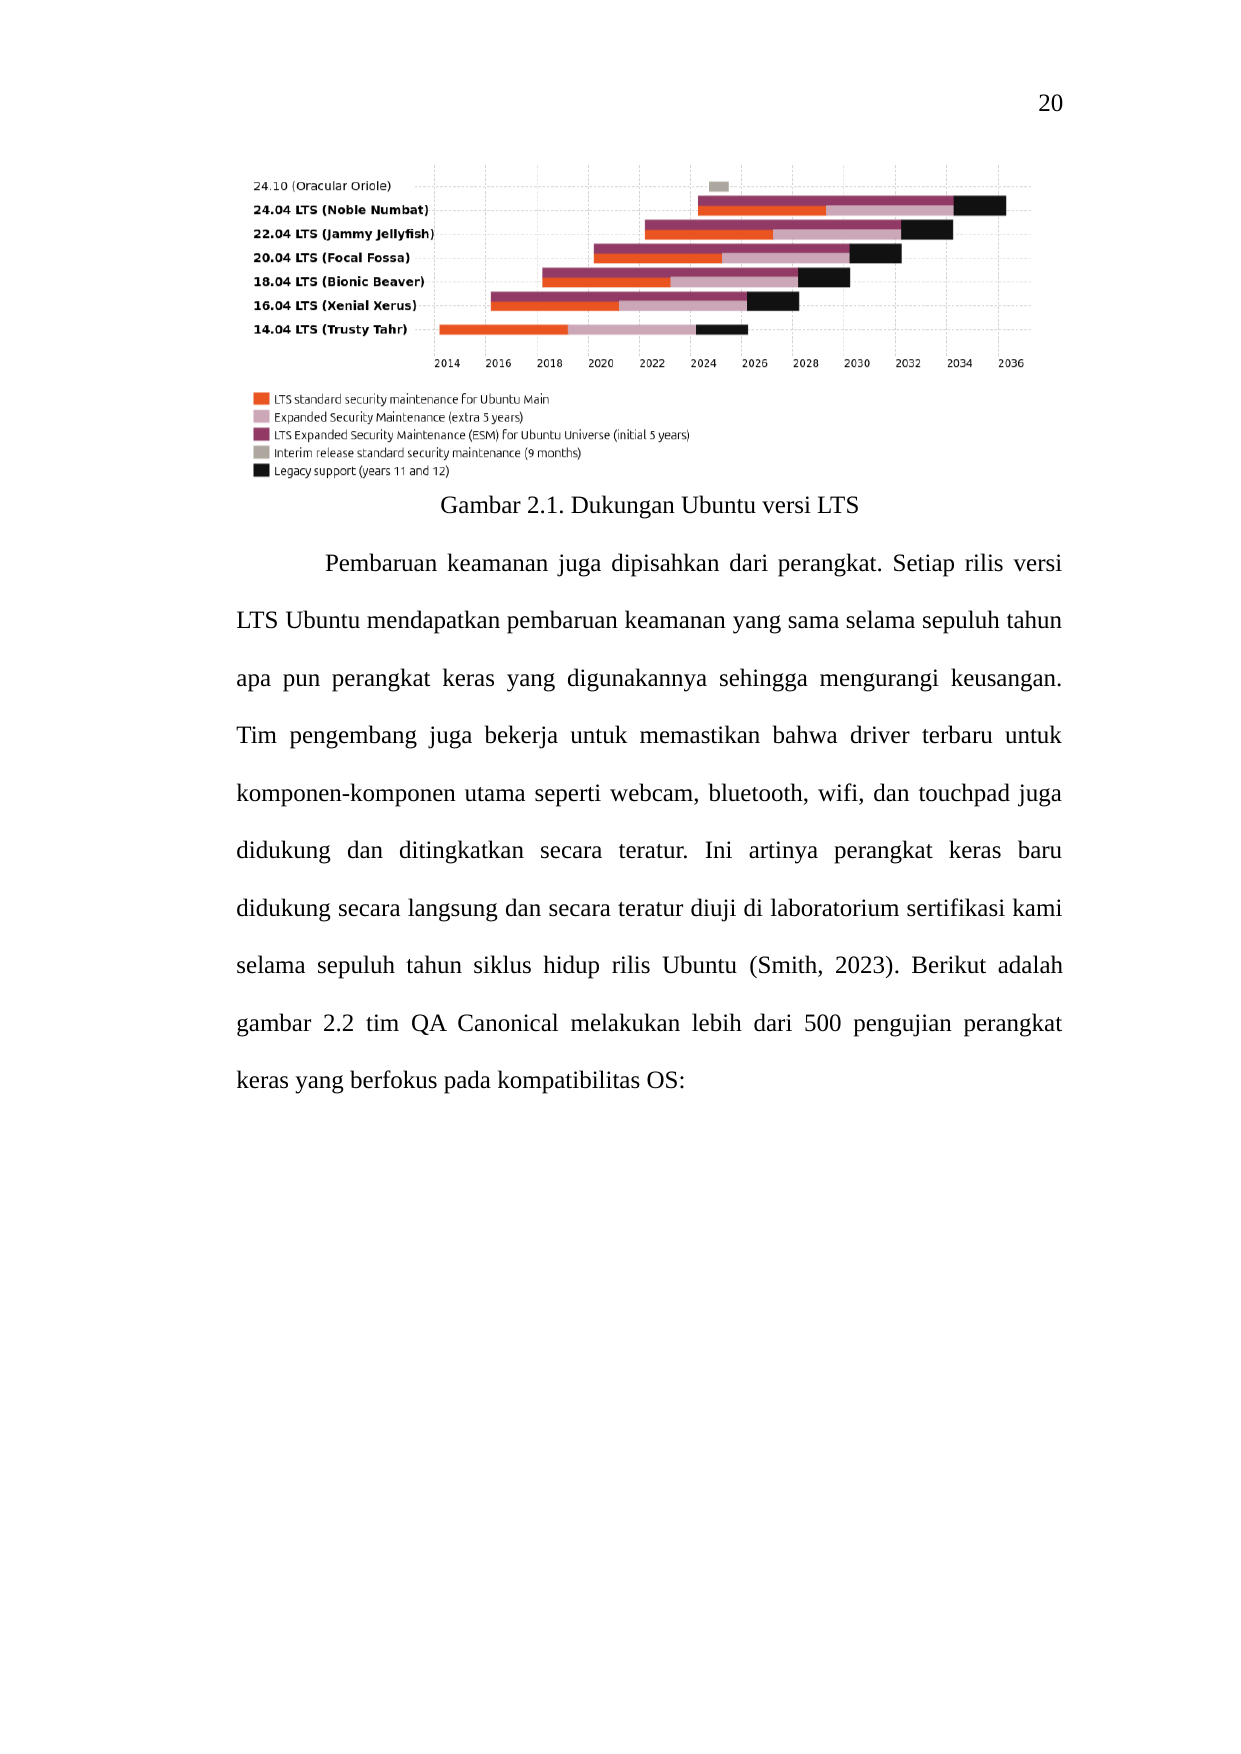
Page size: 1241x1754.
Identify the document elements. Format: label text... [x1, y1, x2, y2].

text Gambar 2.1. Dukungan Ubuntu versi LTS [236, 491, 1063, 519]
text Pembaruan keamanan juga dipisahkan dari perangkat. Setiap rilis versi LTS Ubuntu mendapatkan pembaruan keamanan yang sama selama sepuluh tahun apa pun perangkat keras yang digunakannya sehingga mengurangi keusangan. Tim pengembang juga bekerja untuk memastikan bahwa driver terbaru untuk komponen-komponen utama seperti webcam, bluetooth, wifi, dan touchpad juga didukung dan ditingkatkan secara teratur. Ini artinya perangkat keras baru didukung secara langsung dan secara teratur diuji di laboratorium sertifikasi kami selama sepuluh tahun siklus hidup rilis Ubuntu (Smith, 2023)⁠. Berikut adalah gambar 2.2 tim QA Canonical melakukan lebih dari 500 pengujian perangkat keras yang berfokus pada kompatibilitas OS: [236, 548, 1063, 1094]
picture [236, 165, 1063, 491]
